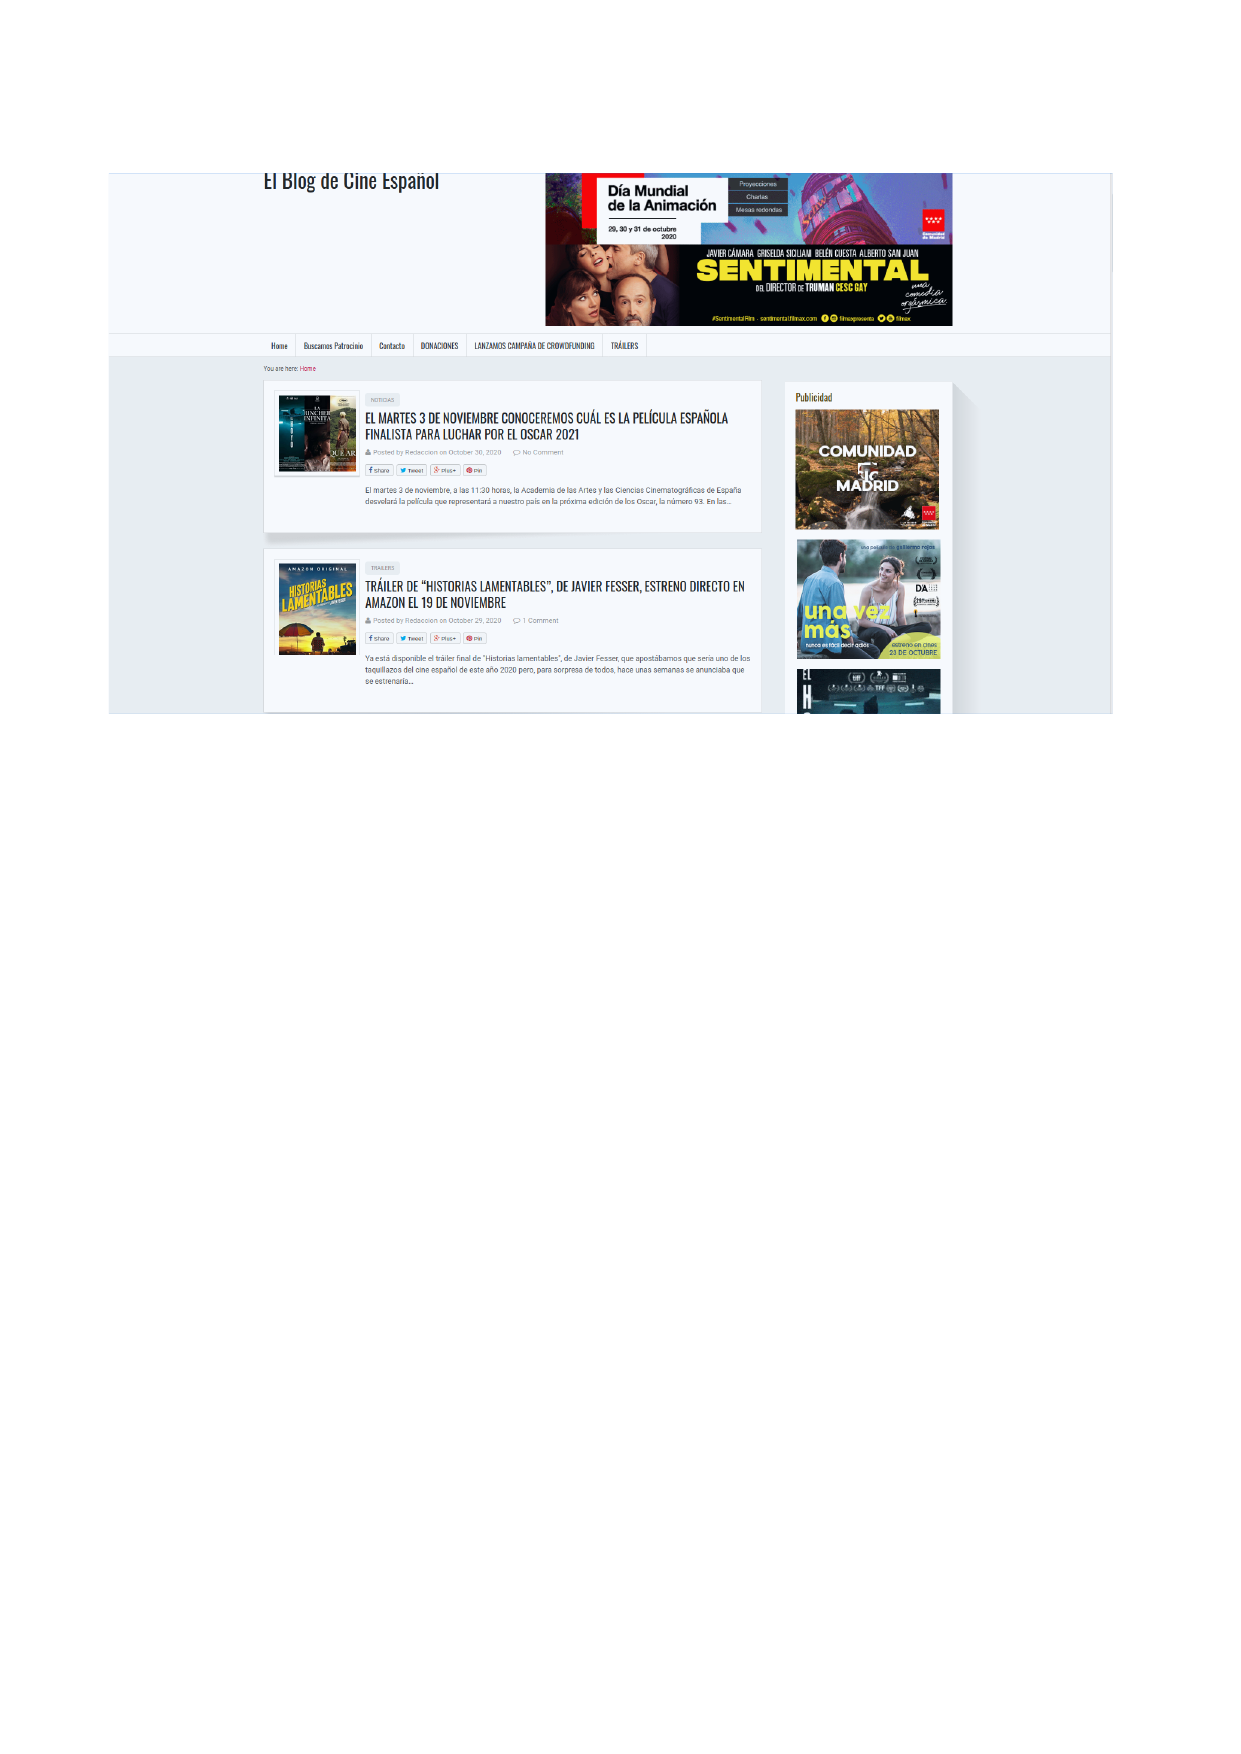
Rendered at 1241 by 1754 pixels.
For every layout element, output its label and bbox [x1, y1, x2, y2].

picture [108, 173, 1113, 714]
